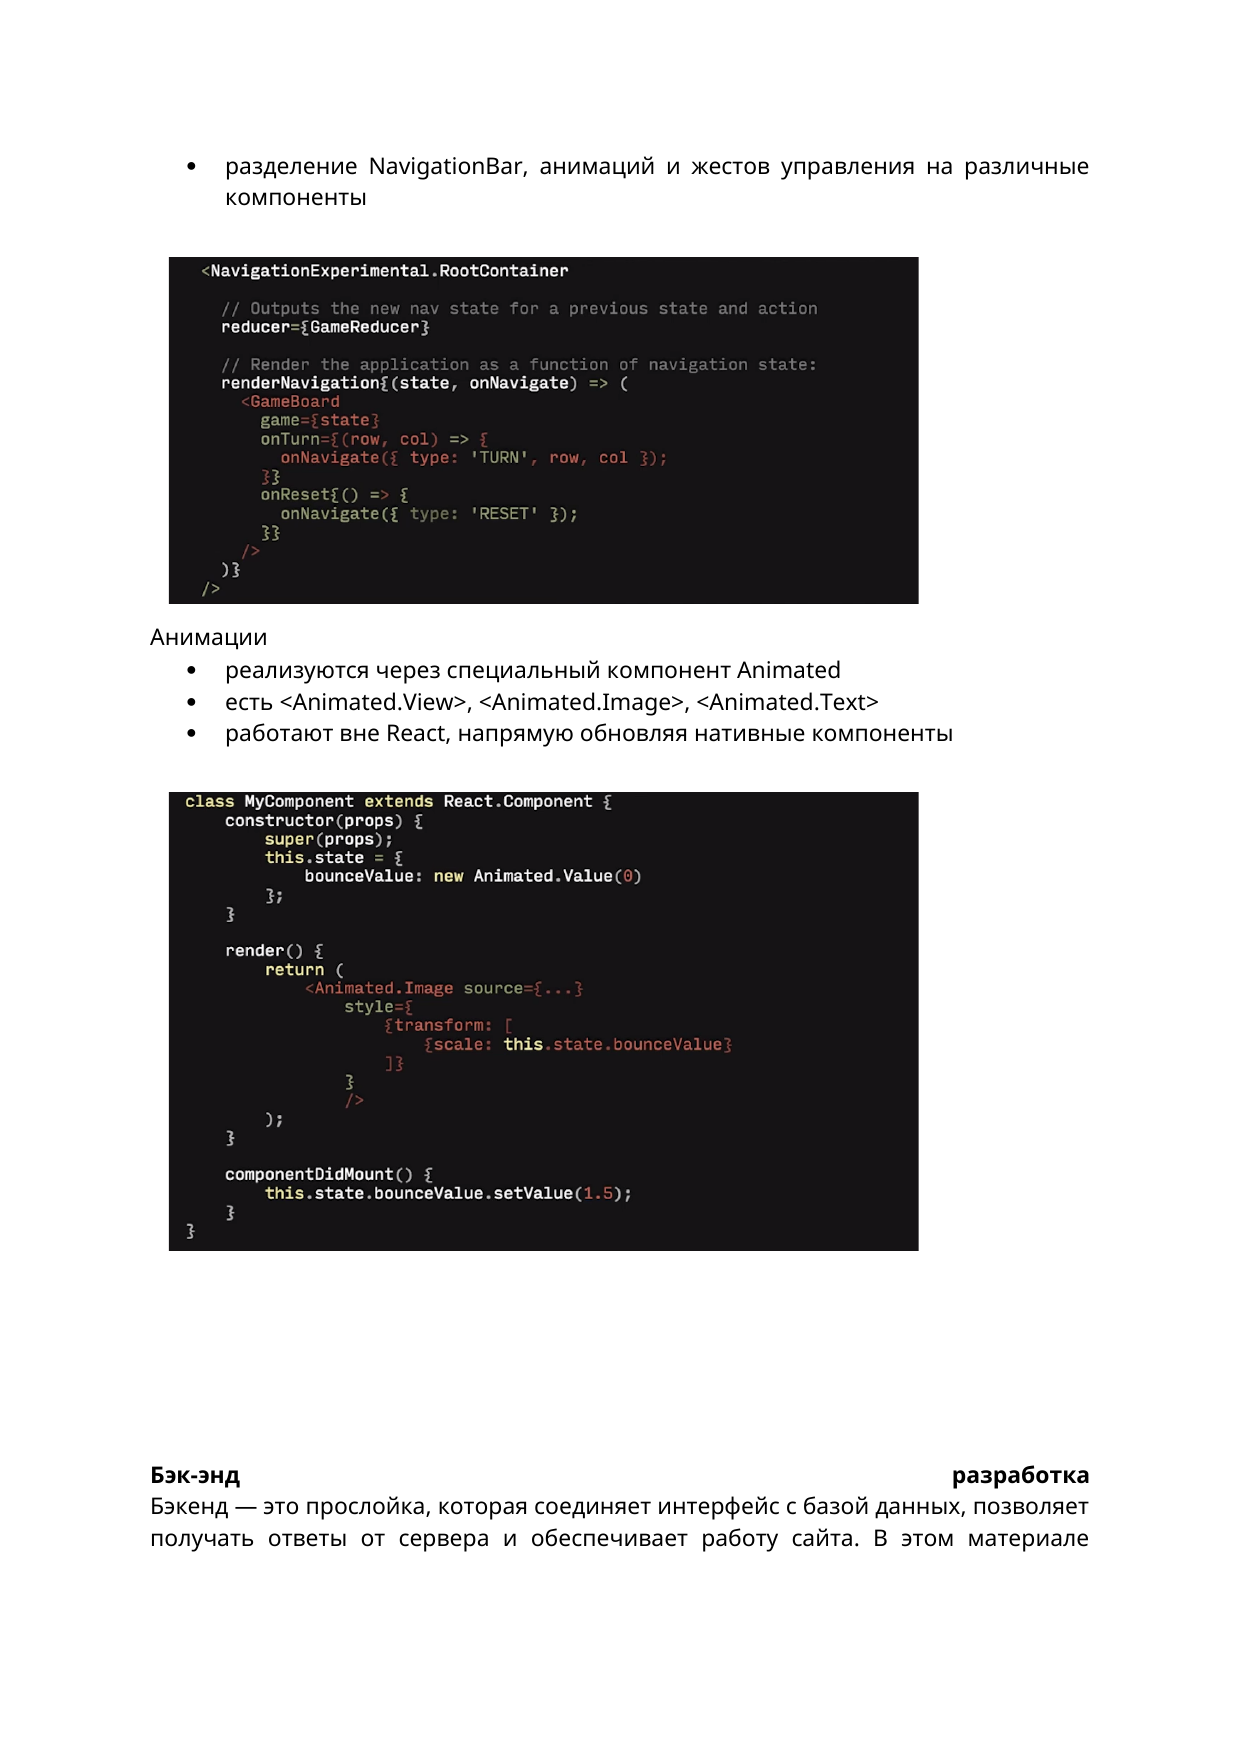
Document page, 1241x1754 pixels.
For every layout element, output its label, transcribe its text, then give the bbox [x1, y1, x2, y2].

list реализуются через специальный компонент Animated [187, 654, 1090, 686]
list работают вне React, напрямую обновляя нативные компоненты [187, 717, 1090, 748]
list разделение NavigationBar, анимаций и жестов управления на различные компоненты [187, 150, 1090, 212]
text Бэк-энд разработка Бэкенд — это прослойка, которая соединяет интерфейс с базой данных, позволяет получать ответы от сервера и обеспечивает работу сайта. В этом материале [150, 1459, 1090, 1553]
picture [168, 792, 919, 1251]
list есть <Animated.View>, <Animated.Image>, <Animated.Text> [187, 686, 1090, 717]
picture [168, 257, 919, 604]
subtitle Анимации [150, 621, 1090, 652]
